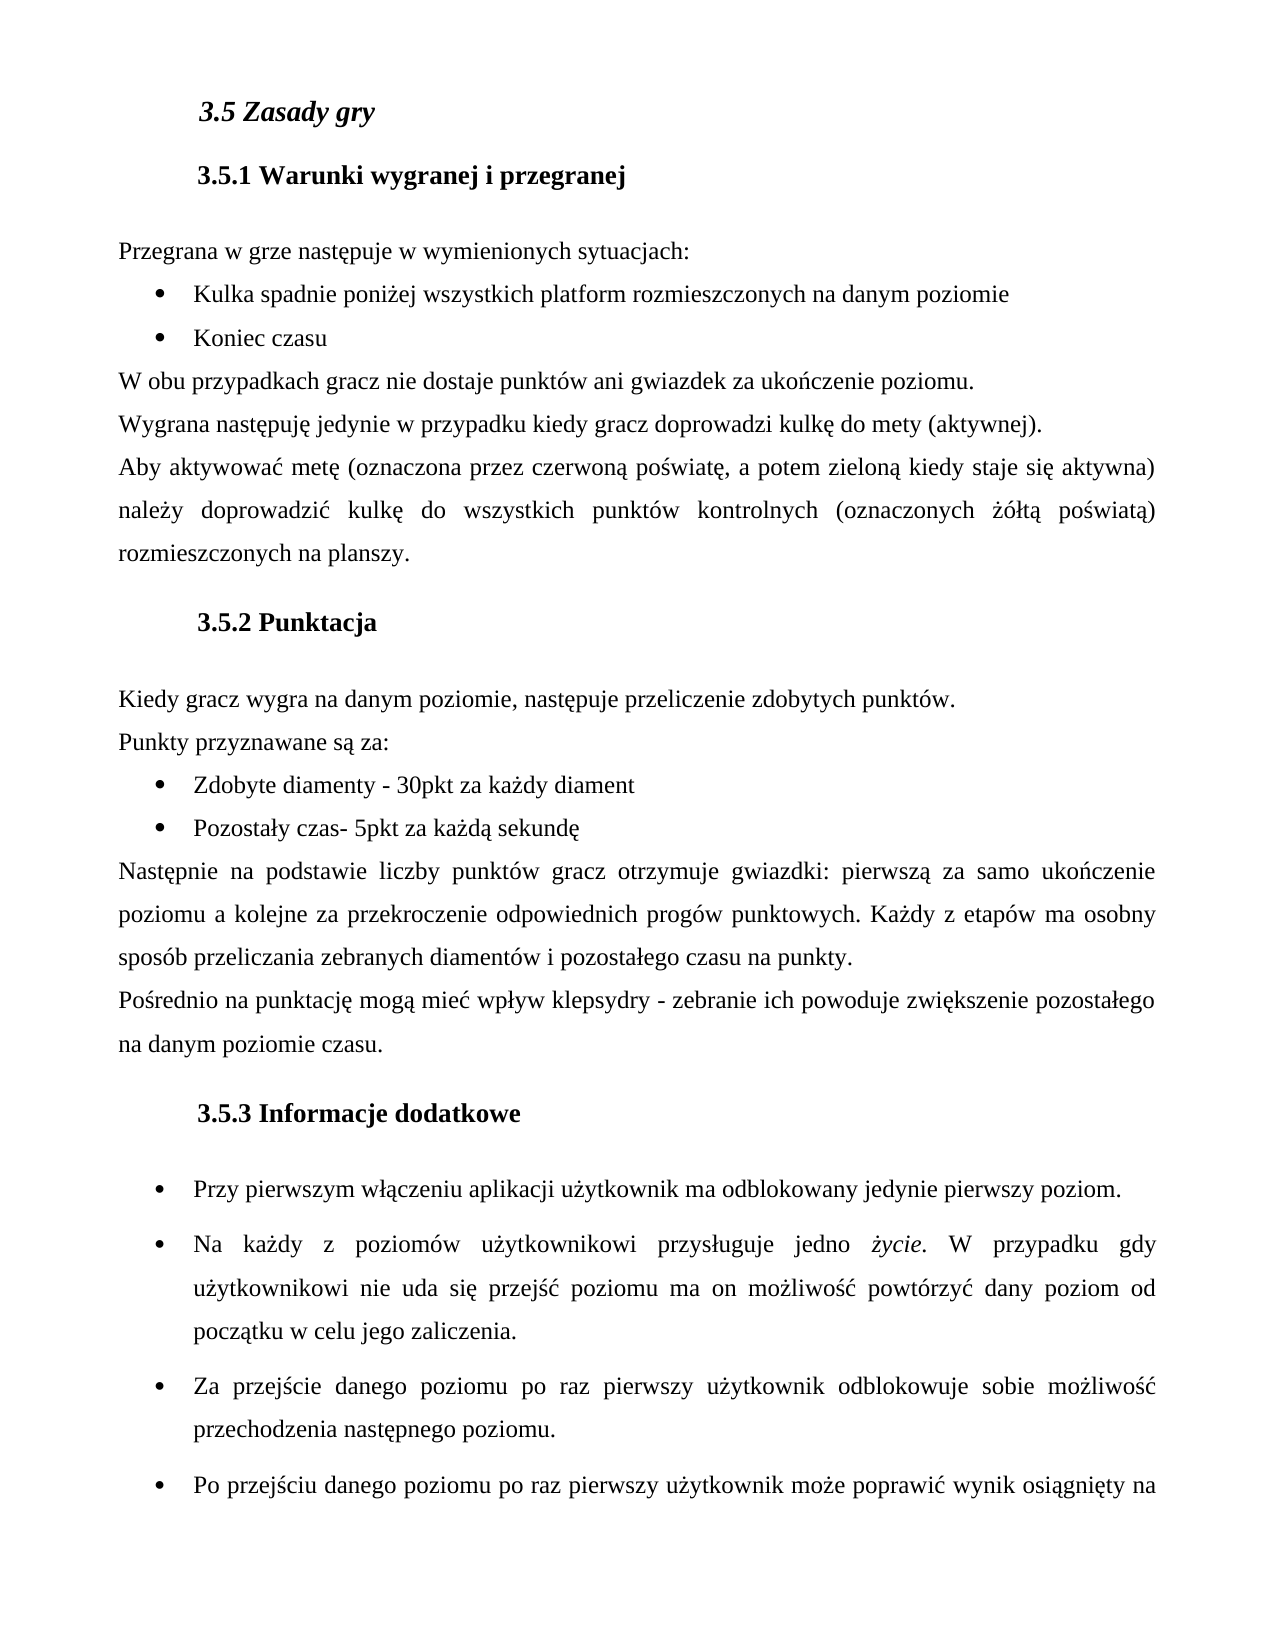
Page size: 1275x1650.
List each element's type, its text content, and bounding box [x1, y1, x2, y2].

subtitle Punktacja [191, 606, 1157, 638]
list Za przejście danego poziomu po raz pierwszy użytkownik odblokowuje sobie możliwość przechodzenia następnego poziomu. [156, 1371, 1157, 1443]
list Po przejściu danego poziomu po raz pierwszy użytkownik może poprawić wynik osiągnięty na [156, 1470, 1157, 1499]
list Pozostały czas- 5pkt za każdą sekundę [156, 813, 1157, 842]
text W obu przypadkach gracz nie dostaje punktów ani gwiazdek za ukończenie poziomu. [118, 366, 1157, 394]
text Punkty przyznawane są za: [118, 727, 1157, 756]
list Kulka spadnie poniżej wszystkich platform rozmieszczonych na danym poziomie [156, 279, 1157, 308]
list Przy pierwszym włączeniu aplikacji użytkownik ma odblokowany jedynie pierwszy poziom. [156, 1174, 1157, 1203]
list Zdobyte diamenty - 30pkt za każdy diament [156, 770, 1157, 799]
subtitle Informacje dodatkowe [191, 1097, 1157, 1128]
text Następnie na podstawie liczby punktów gracz otrzymuje gwiazdki: pierwszą za samo ukończenie poziomu a kolejne za przekroczenie odpowiednich progów punktowych. Każdy z etapów ma osobny sposób przeliczania zebranych diamentów i pozostałego czasu na punkty. [118, 856, 1157, 971]
text Wygrana następuję jedynie w przypadku kiedy gracz doprowadzi kulkę do mety (aktywnej). [118, 409, 1157, 438]
subtitle Zasady gry [192, 94, 1157, 128]
list Na każdy z poziomów użytkownikowi przysługuje jedno życie. W przypadku gdy użytkownikowi nie uda się przejść poziomu ma on możliwość powtórzyć dany poziom od początku w celu jego zaliczenia. [156, 1229, 1157, 1344]
subtitle Warunki wygranej i przegranej [191, 159, 1157, 190]
text Kiedy gracz wygra na danym poziomie, następuje przeliczenie zdobytych punktów. [118, 684, 1157, 712]
text Aby aktywować metę (oznaczona przez czerwoną poświatę, a potem zieloną kiedy staje się aktywna) należy doprowadzić kulkę do wszystkich punktów kontrolnych (oznaczonych żółtą poświatą) rozmieszczonych na planszy. [118, 452, 1157, 567]
list Koniec czasu [156, 323, 1157, 351]
text Pośrednio na punktację mogą mieć wpływ klepsydry - zebranie ich powoduje zwiększenie pozostałego na danym poziomie czasu. [118, 986, 1157, 1057]
text Przegrana w grze następuje w wymienionych sytuacjach: [118, 236, 1157, 265]
